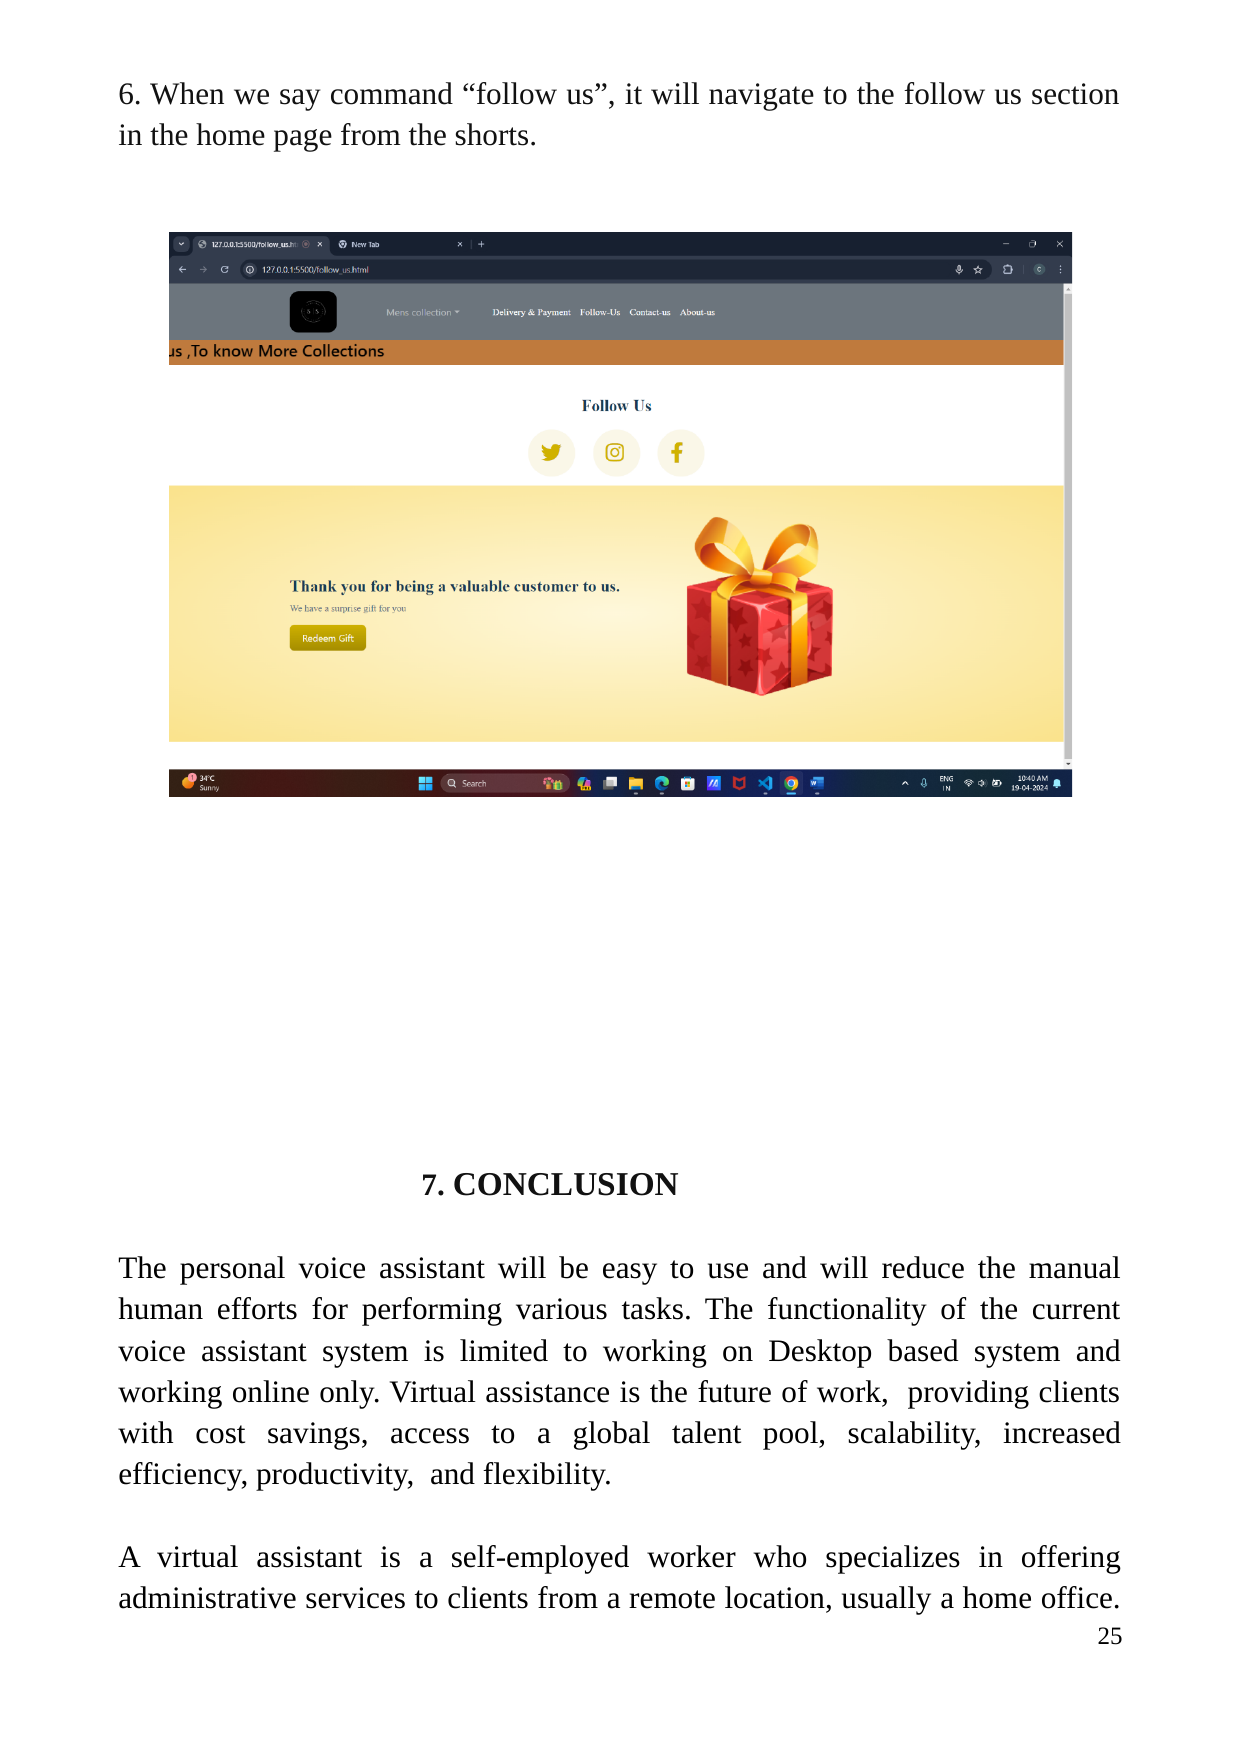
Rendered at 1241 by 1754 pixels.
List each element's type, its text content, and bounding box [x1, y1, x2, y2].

text A virtual assistant is a self-employed worker who specializes in offering administrative services to clients from a remote location, usually a home office. [118, 1538, 1122, 1615]
text 7. CONCLUSION [340, 1164, 1122, 1202]
text The personal voice assistant will be easy to use and will reduce the manual human efforts for performing various tasks. The functionality of the current voice assistant system is limited to working on Desktop based system and working online only. Virtual assistance is the future of work, providing clients with cost savings, access to a global talent pool, scalability, increased efficiency, productivity, and flexibility. [118, 1249, 1122, 1492]
text 6. When we say command “follow us”, it will navigate to the follow us section in the home page from the shorts. [118, 75, 1122, 152]
